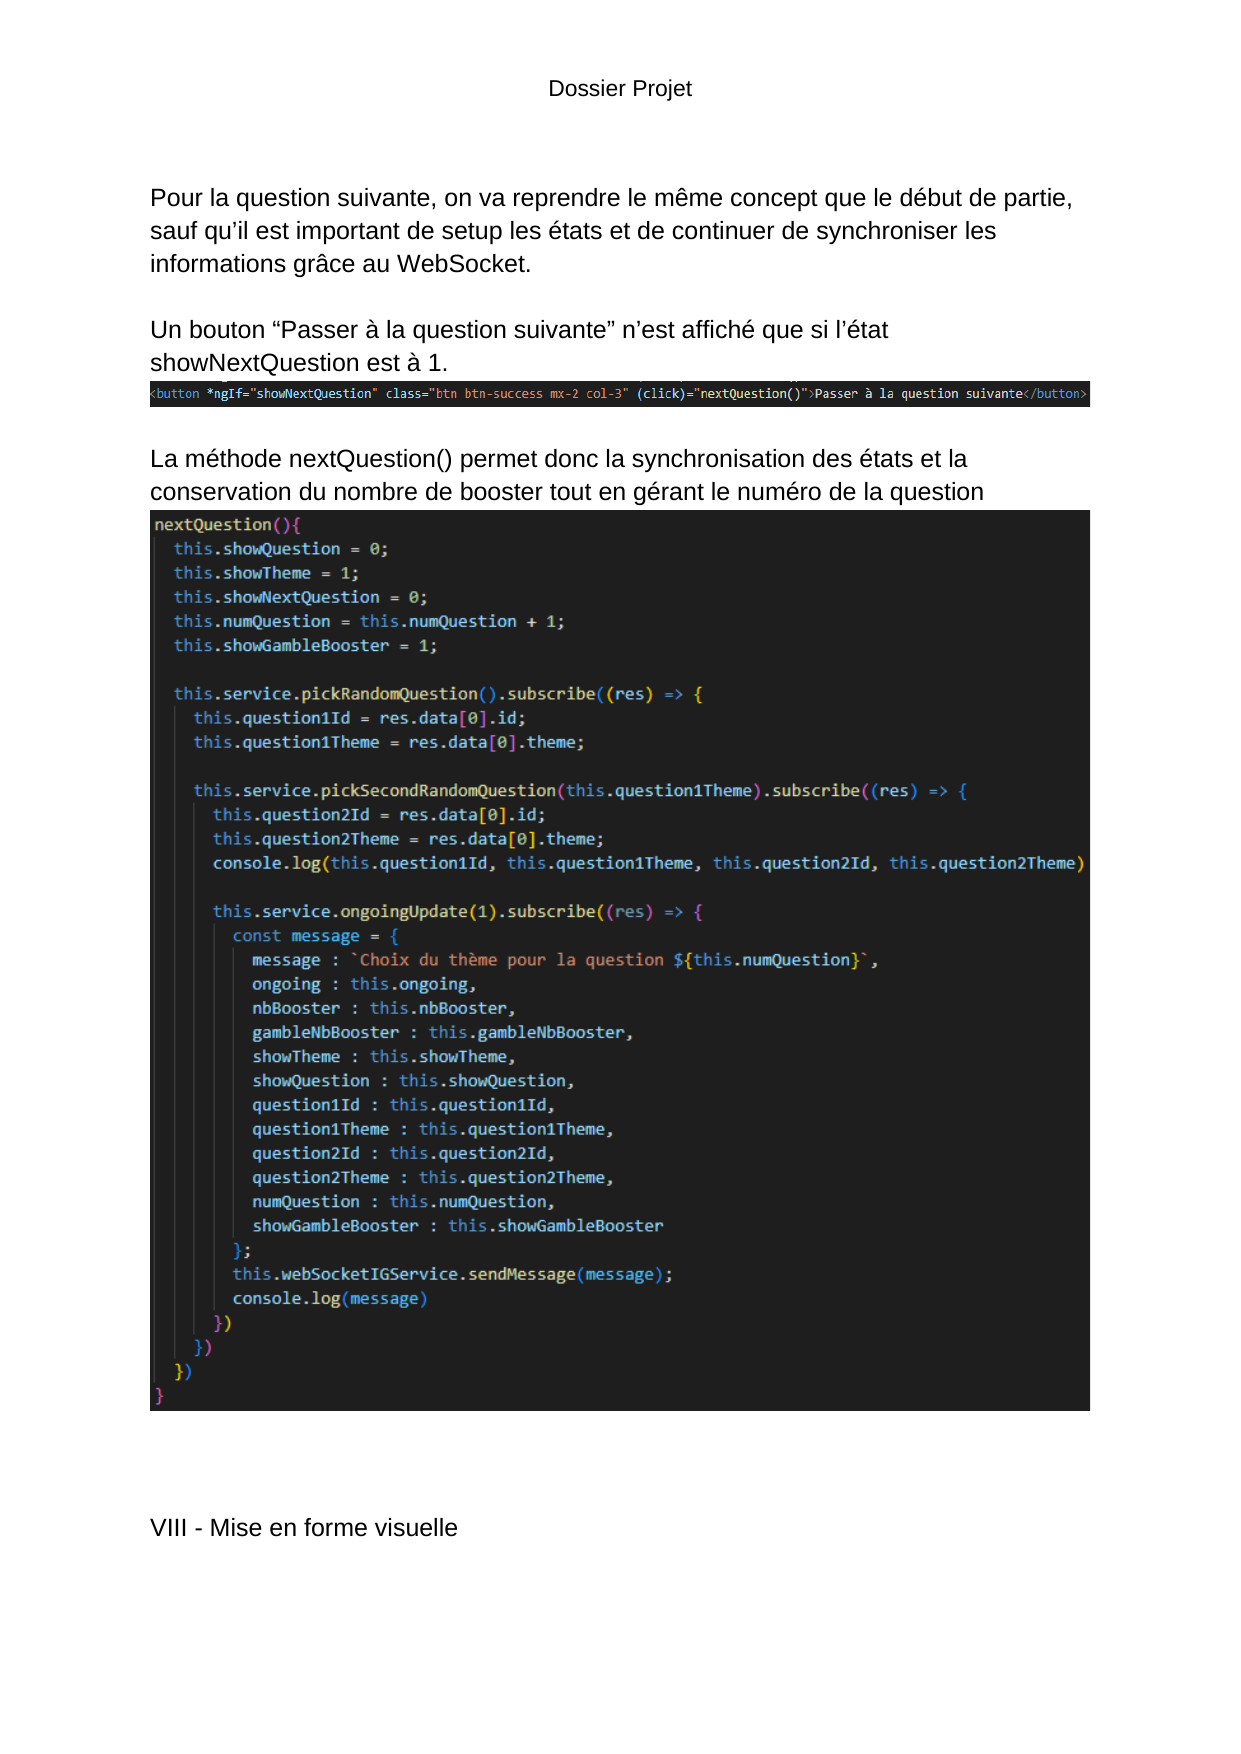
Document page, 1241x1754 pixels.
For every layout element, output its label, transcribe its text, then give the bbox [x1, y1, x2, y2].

text Pour la question suivante, on va reprendre le même concept que le début de partie, sauf qu’il est important de setup les états et de continuer de synchroniser les informations grâce au WebSocket. [150, 183, 1090, 278]
picture [150, 510, 1091, 1411]
picture [150, 381, 1091, 407]
text La méthode nextQuestion() permet donc la synchronisation des états et la conservation du nombre de booster tout en gérant le numéro de la question [150, 444, 1090, 506]
text VIII - Mise en forme visuelle [150, 1513, 1090, 1542]
text Un bouton “Passer à la question suivante” n’est affiché que si l’état showNextQuestion est à 1. [150, 315, 1090, 377]
